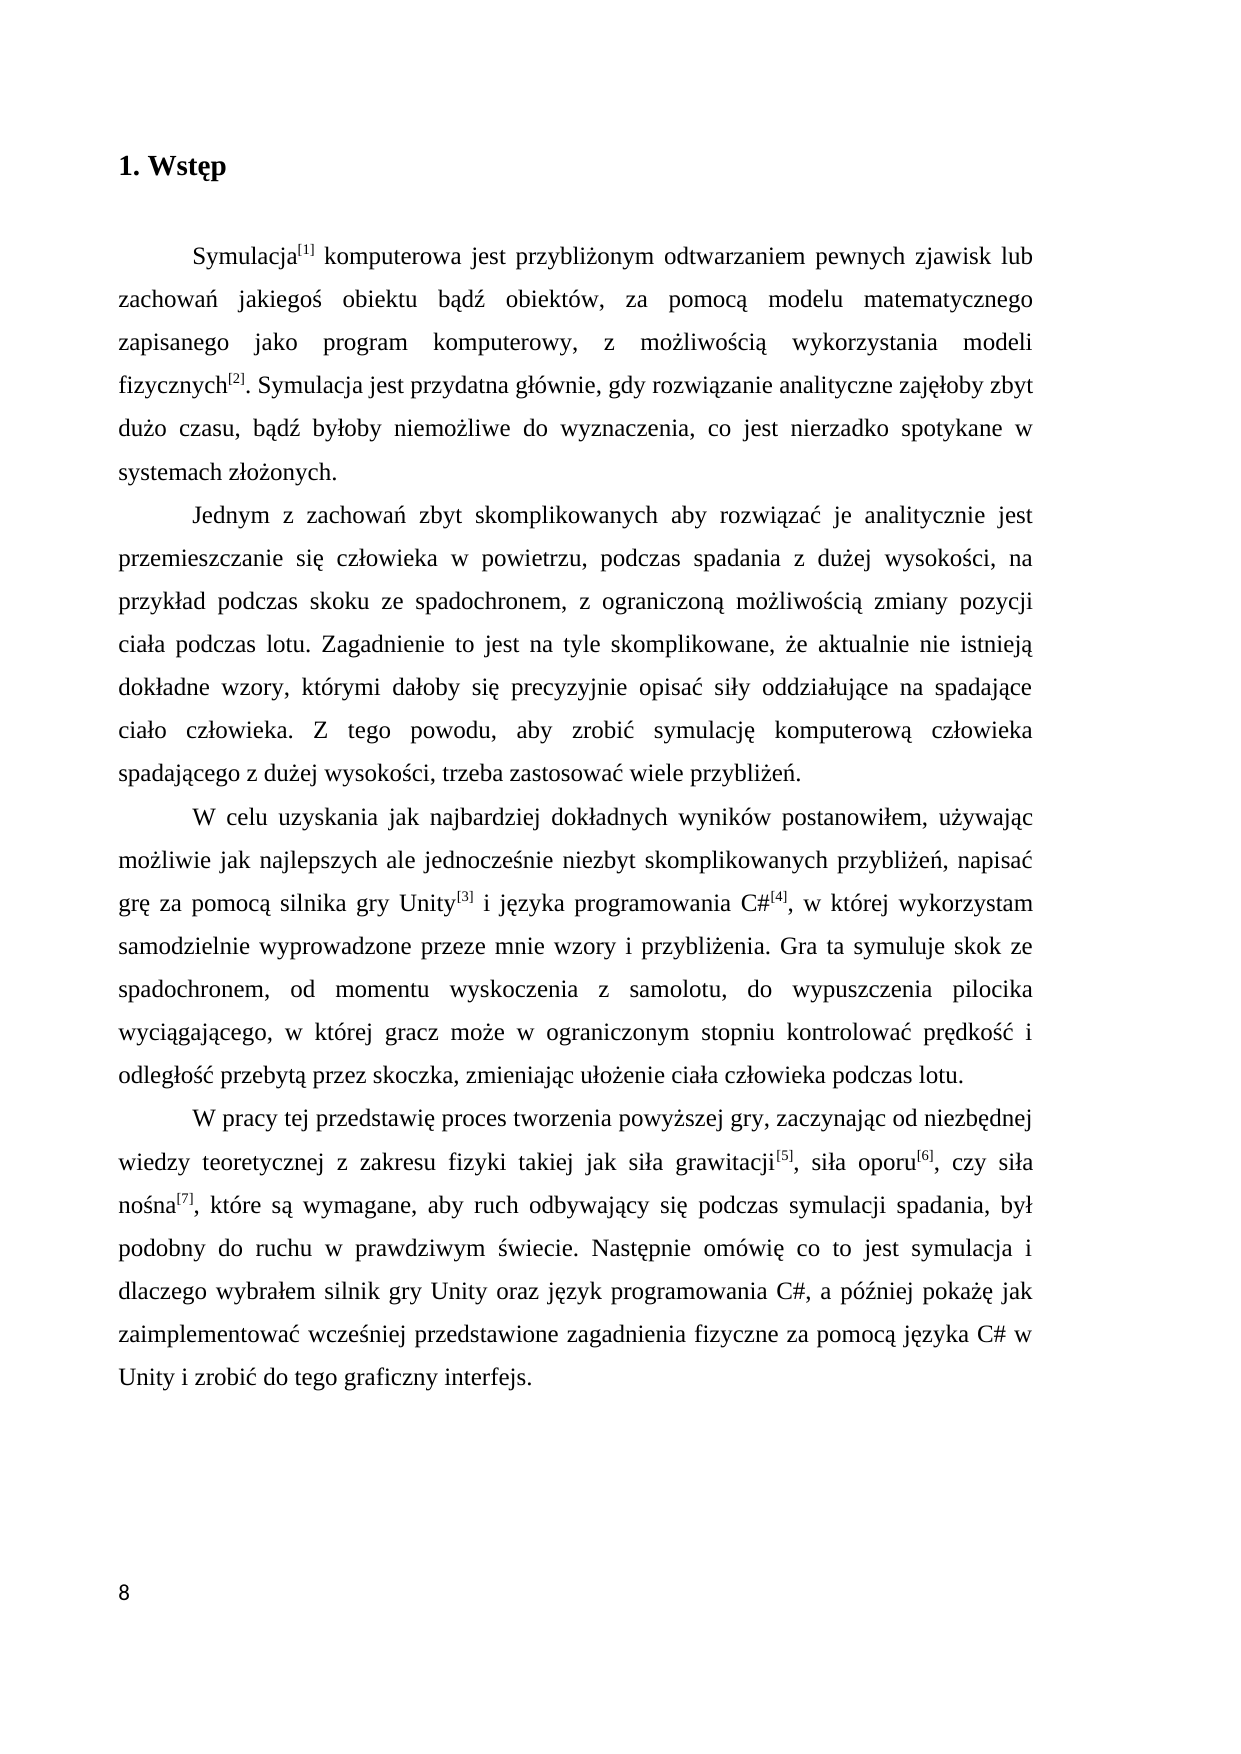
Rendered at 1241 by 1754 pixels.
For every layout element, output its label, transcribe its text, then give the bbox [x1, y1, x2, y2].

text W celu uzyskania jak najbardziej dokładnych wyników postanowiłem, używając możliwie jak najlepszych ale jednocześnie niezbyt skomplikowanych przybliżeń, napisać grę za pomocą silnika gry Unity[3] i języka programowania C#[4], w której wykorzystam samodzielnie wyprowadzone przeze mnie wzory i przybliżenia. Gra ta symuluje skok ze spadochronem, od momentu wyskoczenia z samolotu, do wypuszczenia pilocika wyciągającego, w której gracz może w ograniczonym stopniu kontrolować prędkość i odległość przebytą przez skoczka, zmieniając ułożenie ciała człowieka podczas lotu. [118, 802, 1033, 1089]
text Symulacja[1] komputerowa jest przybliżonym odtwarzaniem pewnych zjawisk lub zachowań jakiegoś obiektu bądź obiektów, za pomocą modelu matematycznego zapisanego jako program komputerowy, z możliwością wykorzystania modeli fizycznych[2]. Symulacja jest przydatna głównie, gdy rozwiązanie analityczne zajęłoby zbyt dużo czasu, bądź byłoby niemożliwe do wyznaczenia, co jest nierzadko spotykane w systemach złożonych. [118, 241, 1033, 485]
text 1. Wstęp [118, 148, 1033, 181]
text Jednym z zachowań zbyt skomplikowanych aby rozwiązać je analitycznie jest przemieszczanie się człowieka w powietrzu, podczas spadania z dużej wysokości, na przykład podczas skoku ze spadochronem, z ograniczoną możliwością zmiany pozycji ciała podczas lotu. Zagadnienie to jest na tyle skomplikowane, że aktualnie nie istnieją dokładne wzory, którymi dałoby się precyzyjnie opisać siły oddziałujące na spadające ciało człowieka. Z tego powodu, aby zrobić symulację komputerową człowieka spadającego z dużej wysokości, trzeba zastosować wiele przybliżeń. [118, 500, 1033, 787]
text W pracy tej przedstawię proces tworzenia powyższej gry, zaczynając od niezbędnej wiedzy teoretycznej z zakresu fizyki takiej jak siła grawitacji[5], siła oporu[6], czy siła nośna[7], które są wymagane, aby ruch odbywający się podczas symulacji spadania, był podobny do ruchu w prawdziwym świecie. Następnie omówię co to jest symulacja i dlaczego wybrałem silnik gry Unity oraz język programowania C#, a później pokażę jak zaimplementować wcześniej przedstawione zagadnienia fizyczne za pomocą języka C# w Unity i zrobić do tego graficzny interfejs. [118, 1103, 1033, 1391]
